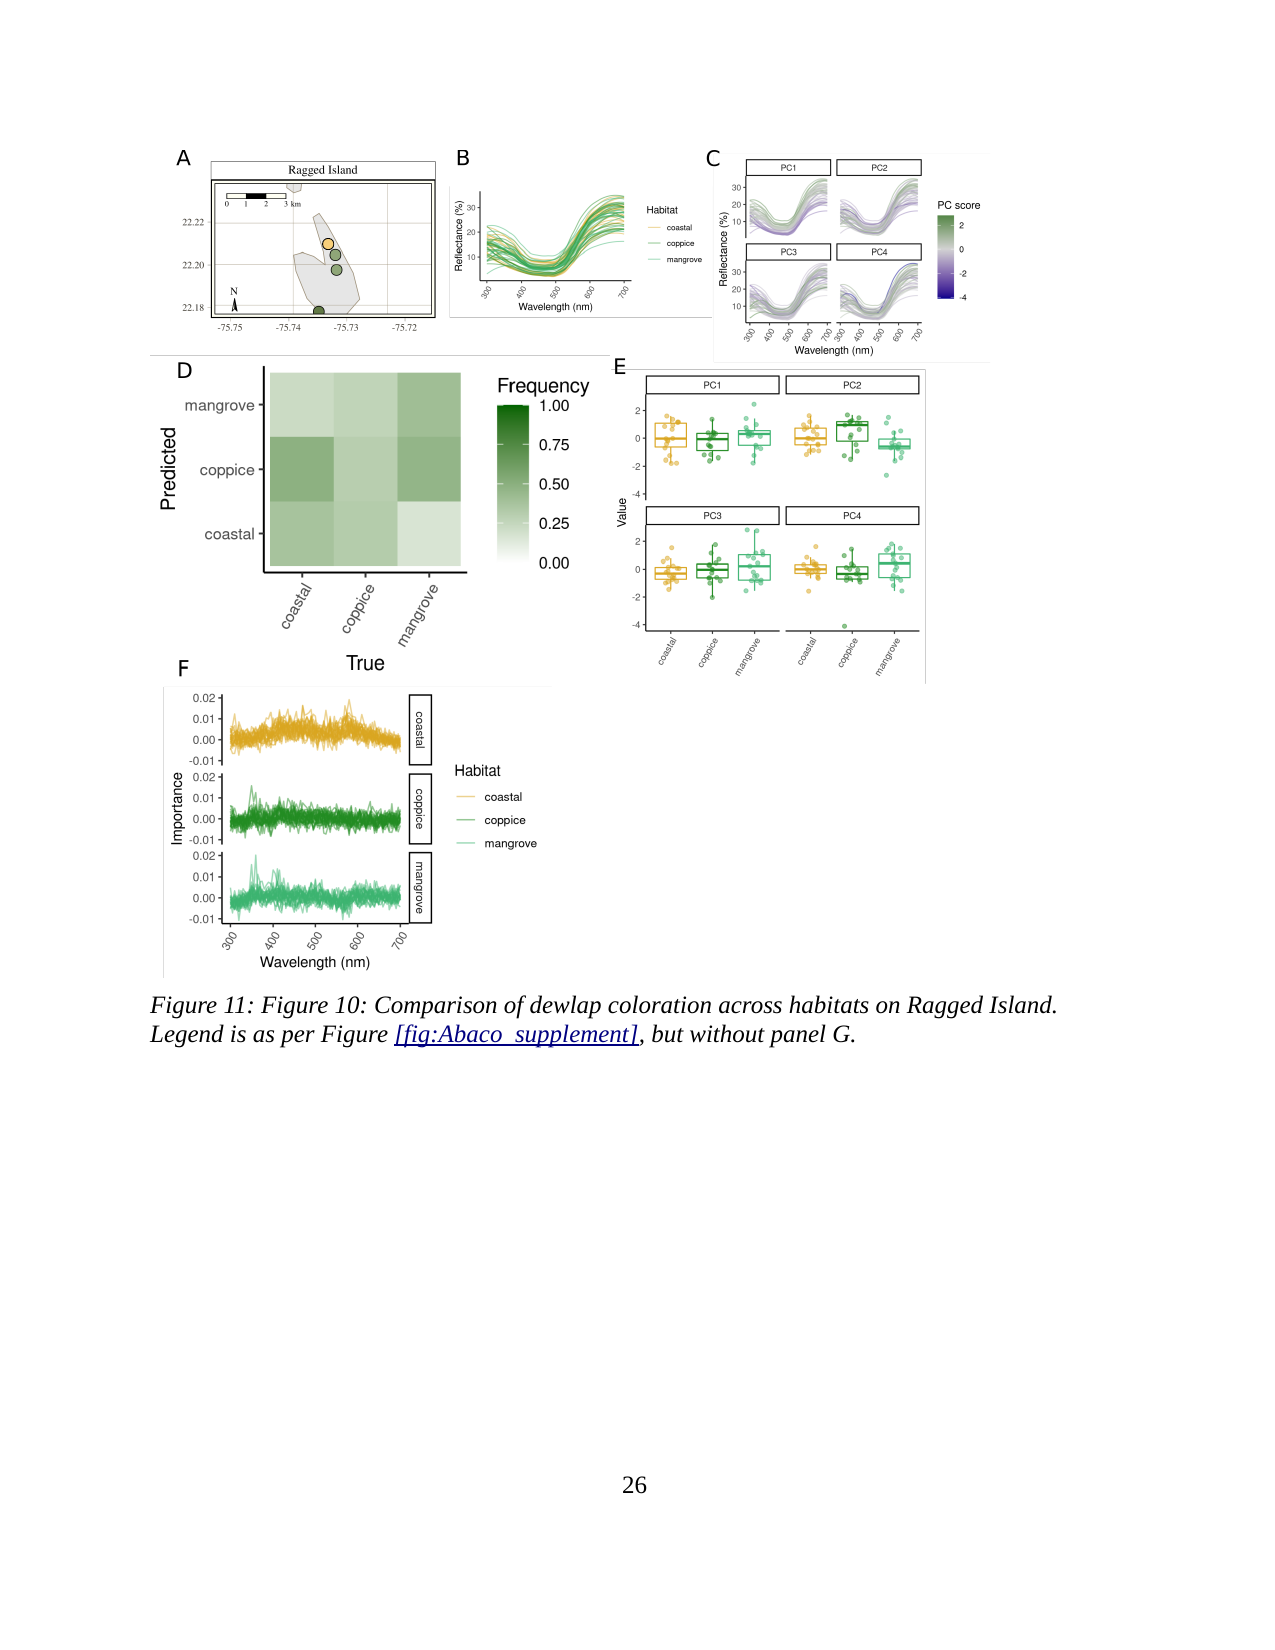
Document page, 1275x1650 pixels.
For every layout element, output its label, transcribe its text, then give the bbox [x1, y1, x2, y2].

picture [150, 150, 991, 978]
text Figure 11: Figure 10: Comparison of dewlap coloration across habitats on Ragged Island. Legend is as per Figure [fig:Abaco_supplement], but without panel G. [150, 990, 1125, 1048]
